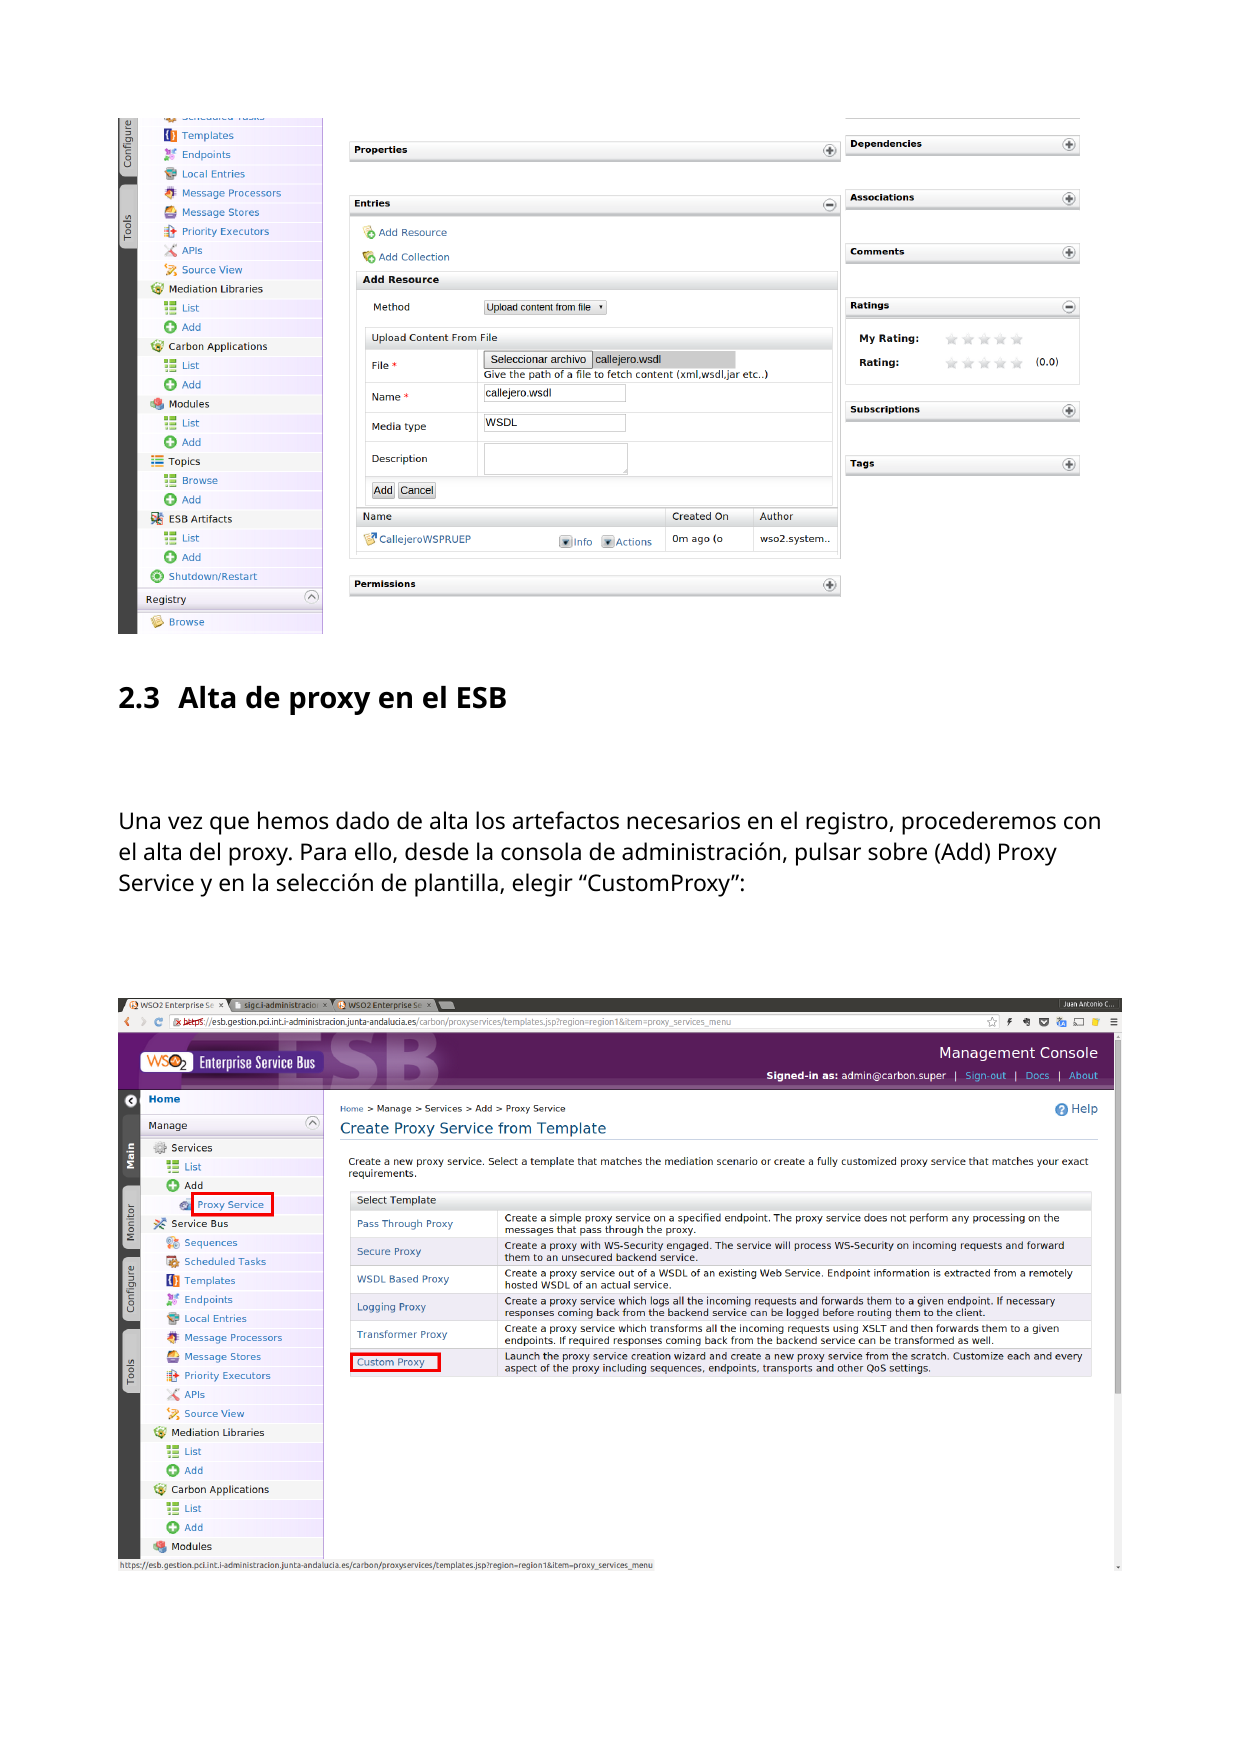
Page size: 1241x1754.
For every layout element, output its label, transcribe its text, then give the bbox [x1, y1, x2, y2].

text Una vez que hemos dado de alta los artefactos necesarios en el registro, procederemos con el alta del proxy. Para ello, desde la consola de administración, pulsar sobre (Add) Proxy Service y en la selección de plantilla, elegir “CustomProxy”: [118, 805, 1122, 899]
picture [118, 998, 1122, 1571]
subtitle Alta de proxy en el ESB [118, 678, 1122, 717]
picture [118, 118, 1122, 634]
